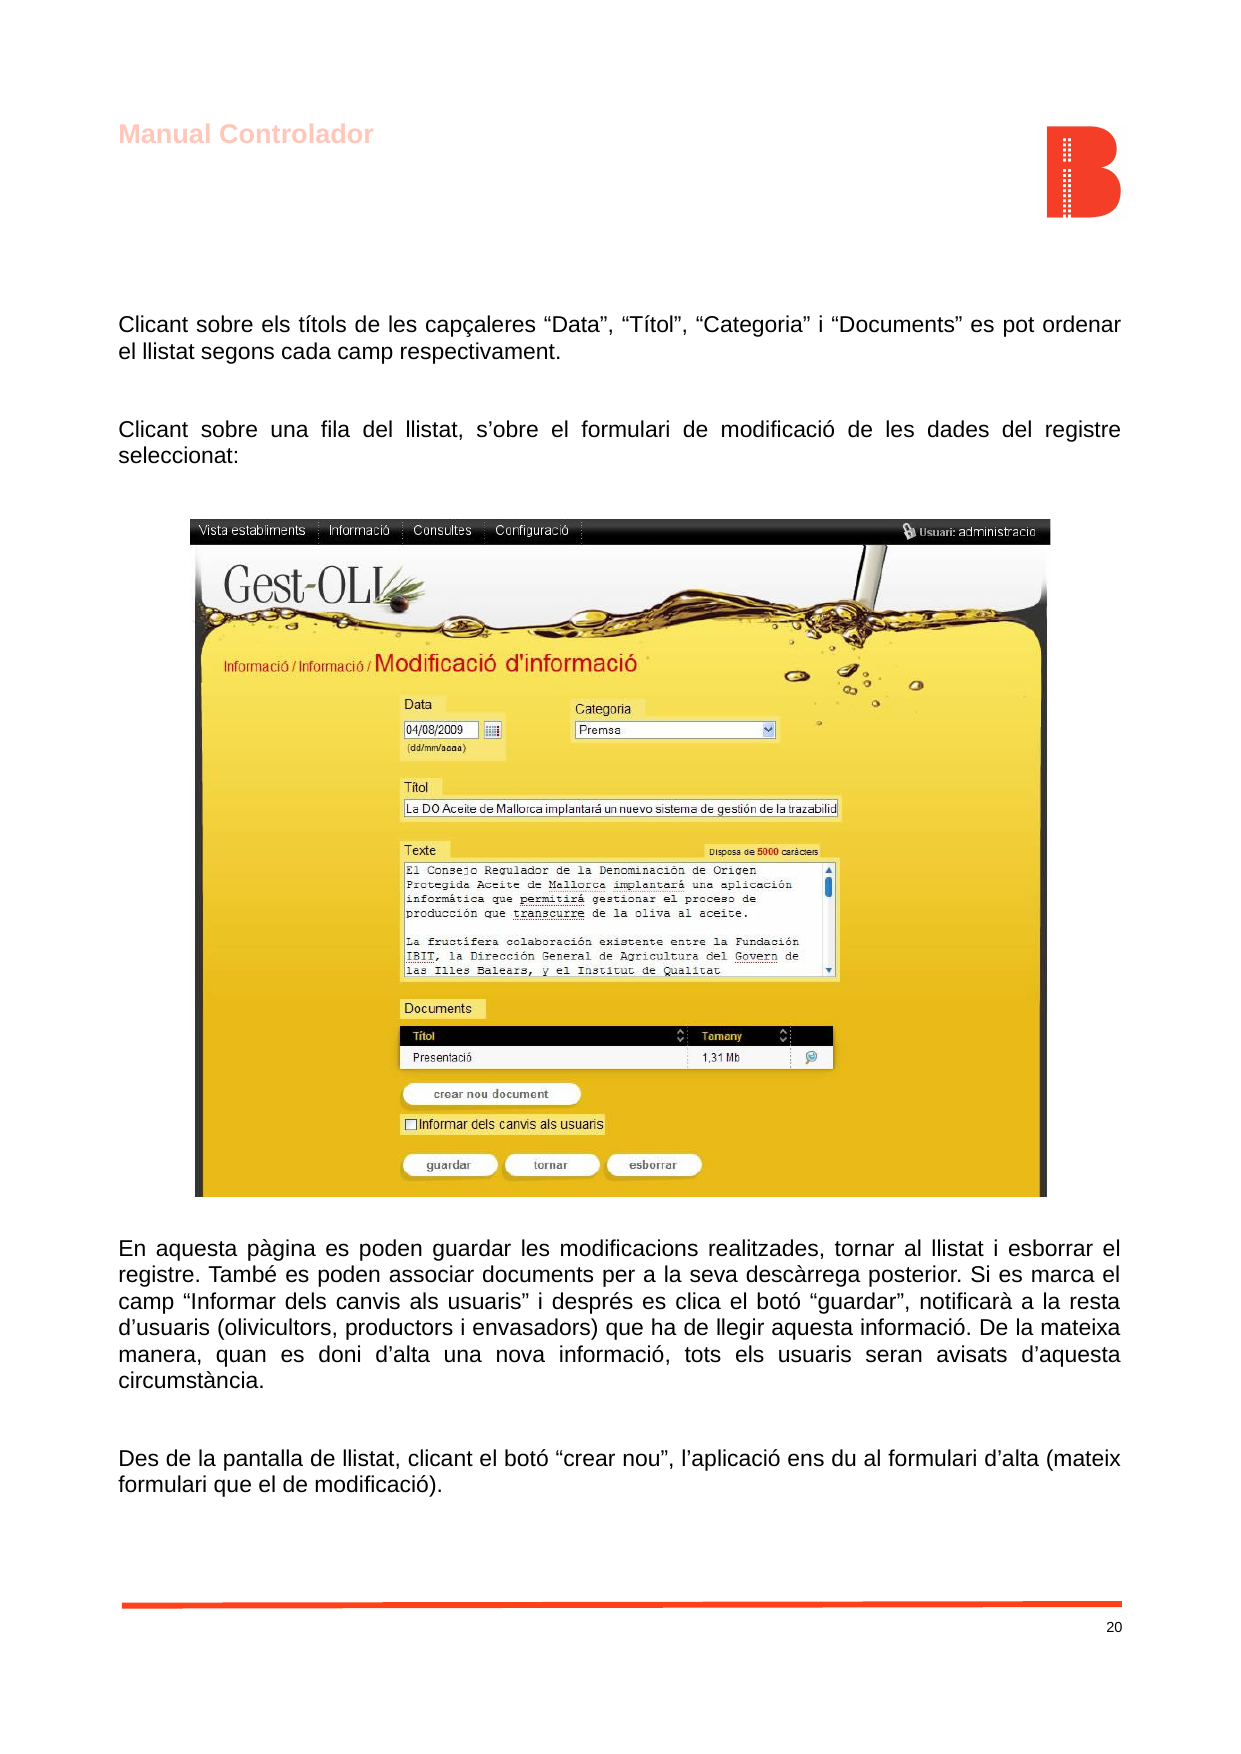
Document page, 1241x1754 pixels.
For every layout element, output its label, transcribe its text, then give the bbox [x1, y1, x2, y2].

picture [190, 519, 1051, 1197]
text Des de la pantalla de llistat, clicant el botó “crear nou”, l’aplicació ens du al formulari d’alta (mateix formulari que el de modificació). [118, 1444, 1122, 1497]
picture [1036, 124, 1130, 221]
text Clicant sobre una fila del llistat, s’obre el formulari de modificació de les dades del registre seleccionat: [118, 416, 1122, 468]
text Clicant sobre els títols de les capçaleres “Data”, “Títol”, “Categoria” i “Documents” es pot ordenar el llistat segons cada camp respectivament. [118, 311, 1122, 364]
text En aquesta pàgina es poden guardar les modificacions realitzades, tornar al llistat i esborrar el registre. També es poden associar documents per a la seva descàrrega posterior. Si es marca el camp “Informar dels canvis als usuaris” i després es clica el botó “guardar”, notificarà a la resta d’usuaris (olivicultors, productors i envasadors) que ha de llegir aquesta informació. De la mateixa manera, quan es doni d’alta una nova informació, tots els usuaris seran avisats d’aquesta circumstància. [118, 1235, 1122, 1393]
